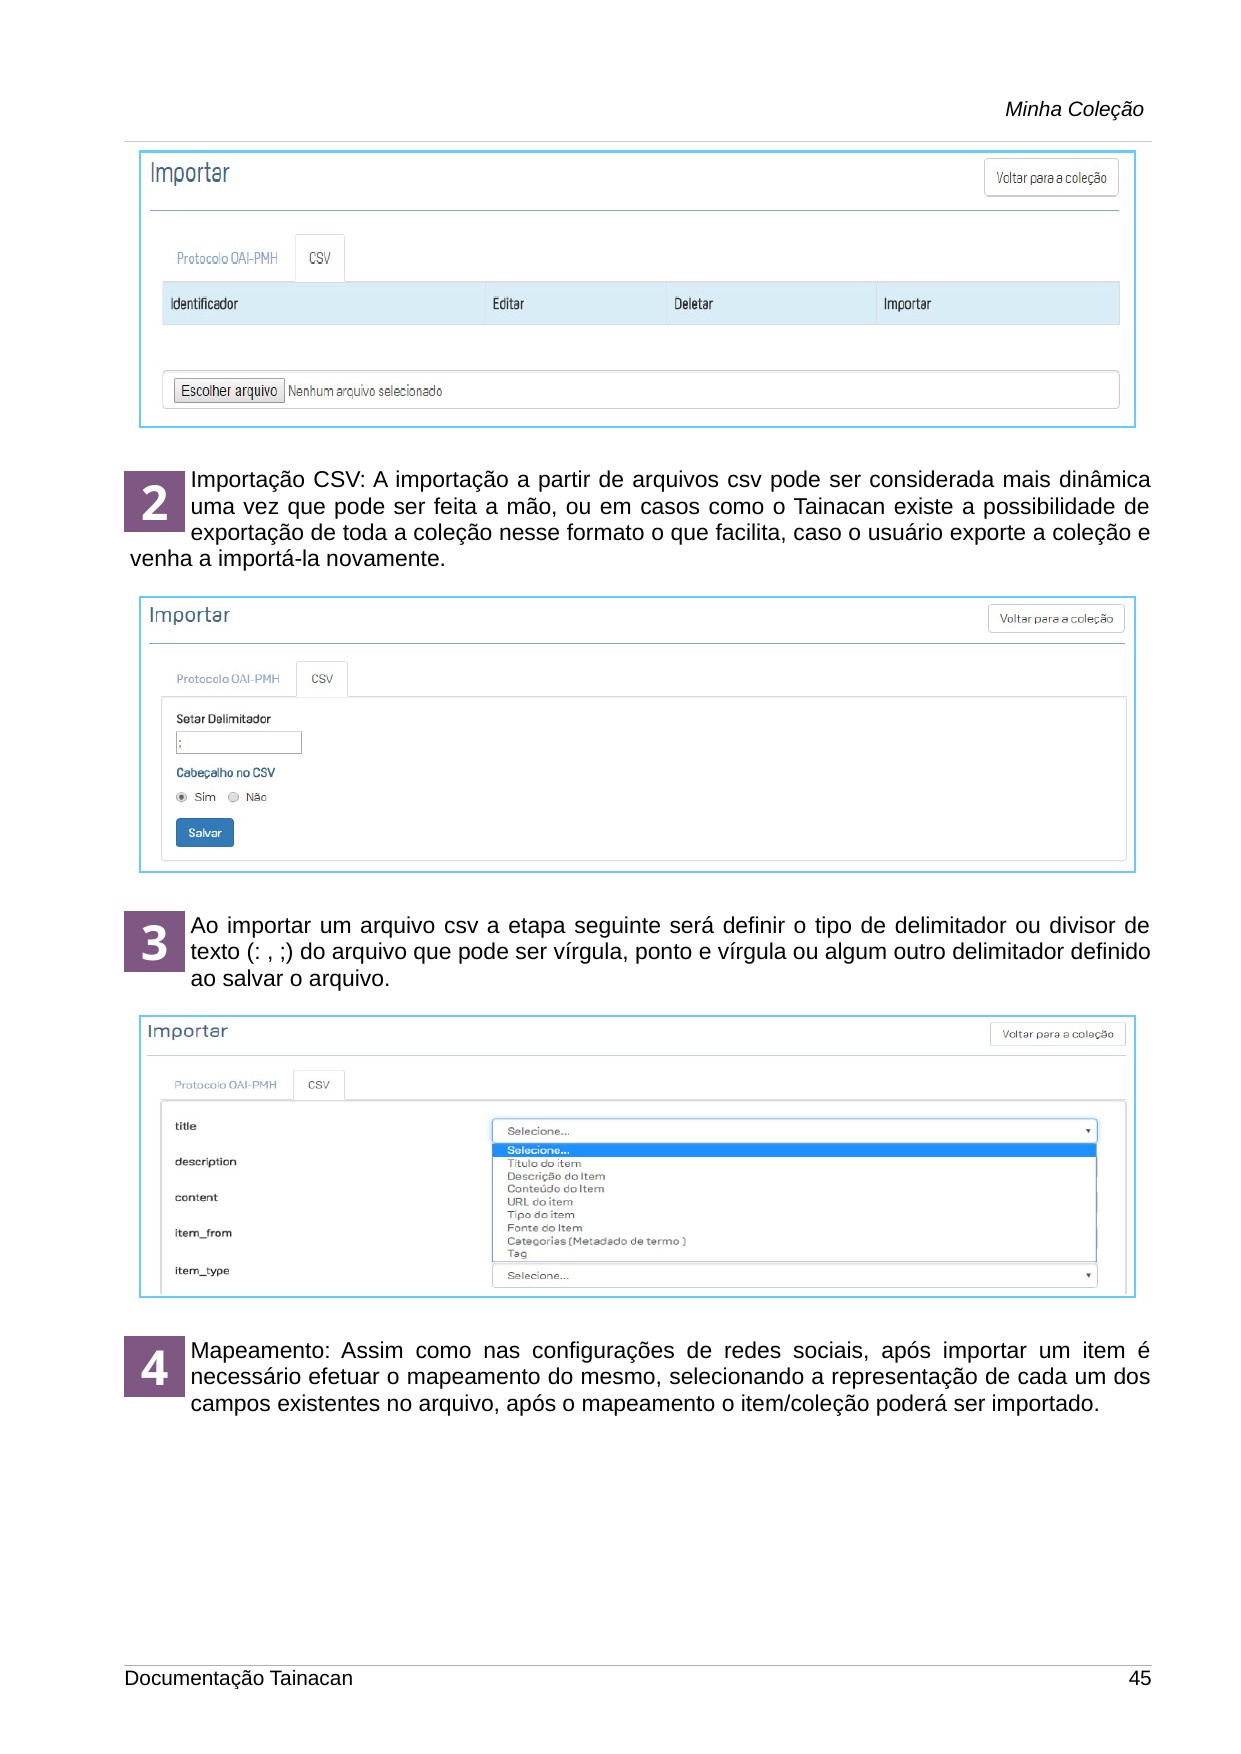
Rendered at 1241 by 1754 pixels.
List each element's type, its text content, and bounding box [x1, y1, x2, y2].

text [141, 153, 1134, 426]
picture [144, 1020, 1132, 1294]
text [141, 598, 1134, 871]
text Mapeamento: Assim como nas configurações de redes sociais, após importar um item é necessário efetuar o mapeamento do mesmo, selecionando a representação de cada um dos campos existentes no arquivo, após o mapeamento o item/coleção poderá ser importado. [130, 1023, 1152, 1416]
text Ao importar um arquivo csv a etapa seguinte será definir o tipo de delimitador ou divisor de texto (: , ;) do arquivo que pode ser vírgula, ponto e vírgula ou algum outro delimitador definido ao salvar o arquivo. [130, 604, 1152, 991]
picture [144, 155, 1132, 423]
table_header Minha Coleção [124, 91, 1152, 141]
text Importação CSV: A importação a partir de arquivos csv pode ser considerada mais dinâmica uma vez que pode ser feita a mão, ou em casos como o Tainacan existe a possibilidade de exportação de toda a coleção nesse formato o que facilita, caso o usuário exporte a coleção e venha a importá-la novamente. [130, 159, 1152, 572]
picture [144, 601, 1132, 869]
text [141, 1017, 1134, 1296]
